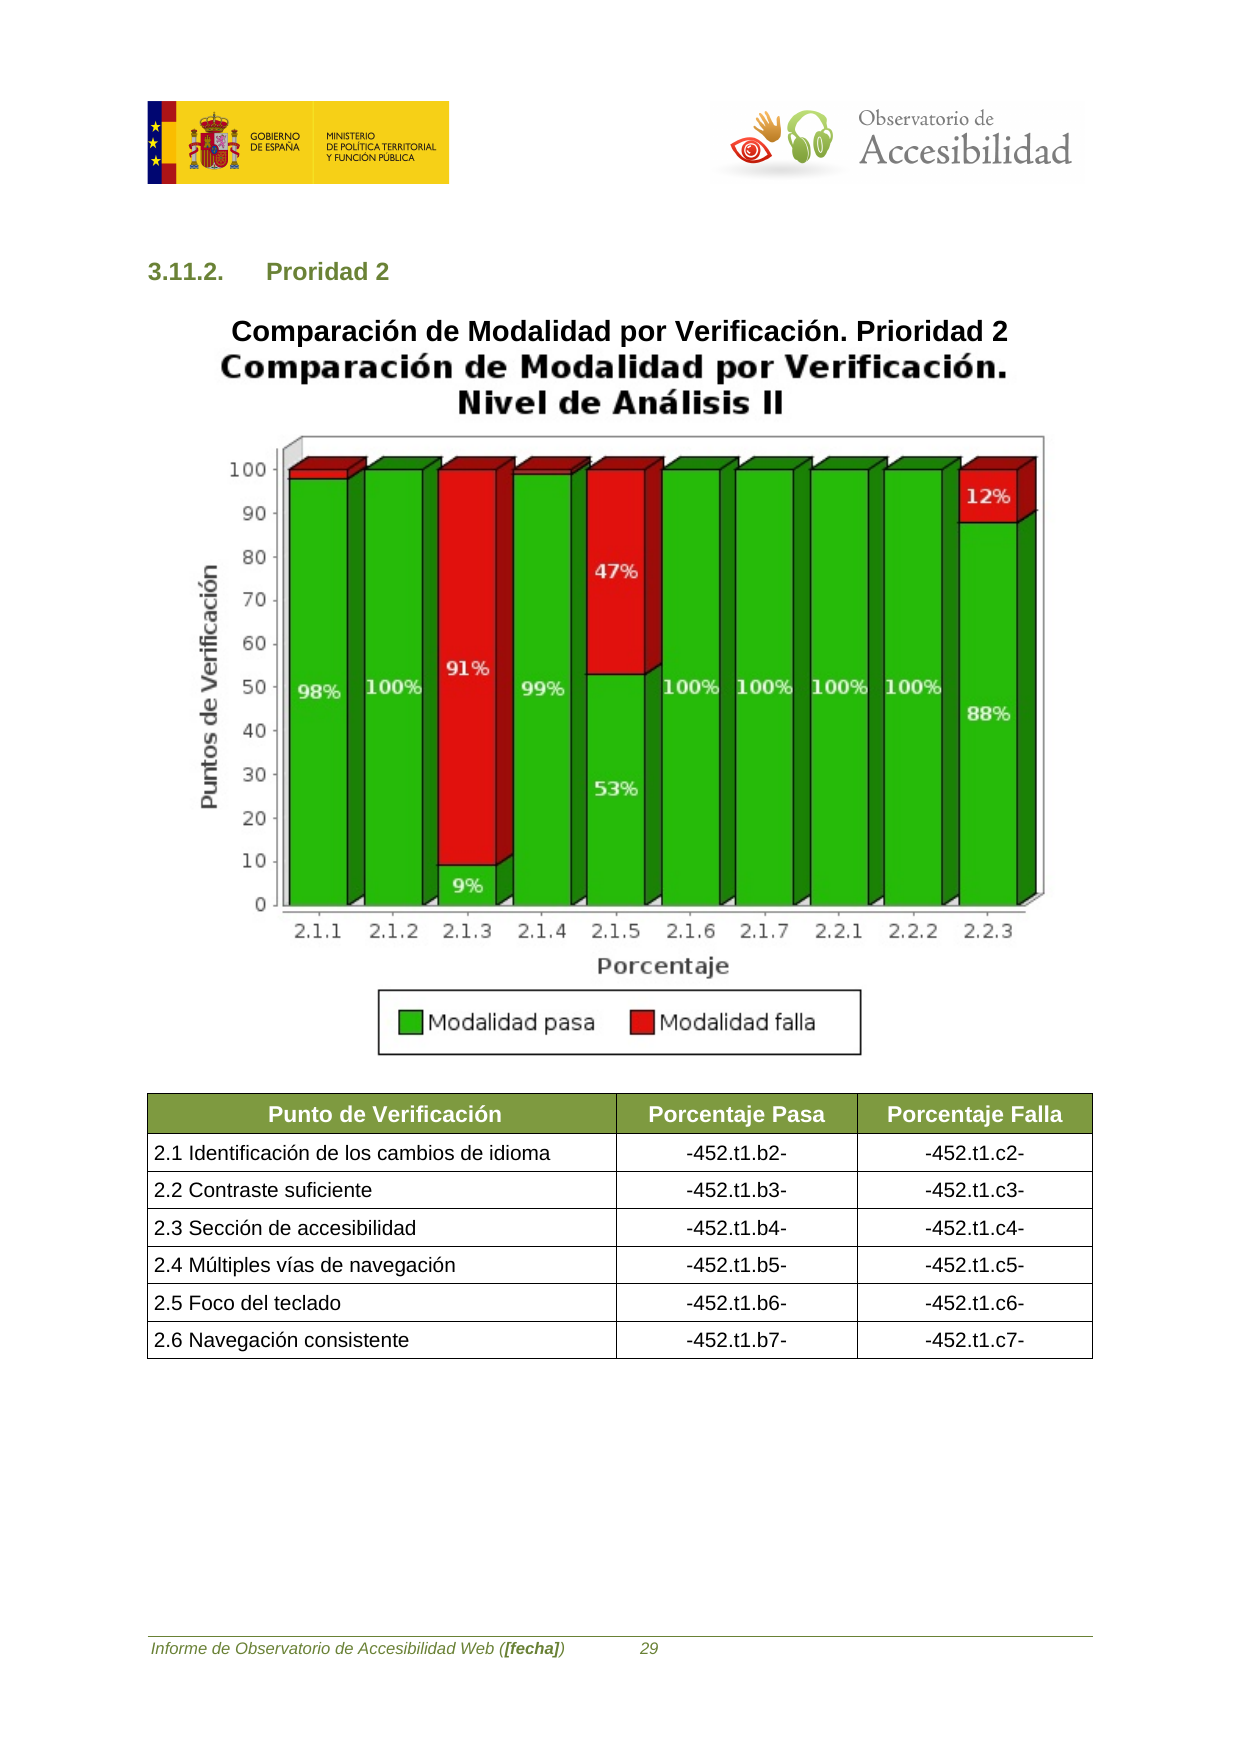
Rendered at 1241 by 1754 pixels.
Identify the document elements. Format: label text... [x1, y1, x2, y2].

table_header Porcentaje Falla [858, 1094, 1092, 1133]
table_header Porcentaje Pasa [617, 1094, 857, 1133]
table_cell 2.4 Múltiples vías de navegación [148, 1247, 616, 1283]
table_cell 2.2 Contraste suficiente [148, 1172, 616, 1208]
picture [147, 101, 450, 184]
table_cell -452.t1.c6- [858, 1284, 1092, 1321]
table_header Punto de Verificación [148, 1094, 616, 1133]
table_cell 2.3 Sección de accesibilidad [148, 1209, 616, 1246]
table_cell -452.t1.b2- [617, 1134, 857, 1171]
table_cell -452.t1.c5- [858, 1247, 1092, 1283]
picture [178, 347, 1062, 1057]
table_cell -452.t1.b4- [617, 1209, 857, 1246]
table_cell -452.t1.c2- [858, 1134, 1092, 1171]
table_cell -452.t1.b7- [617, 1322, 857, 1358]
subtitle Proridad 2 [148, 257, 1092, 286]
picture [710, 101, 1086, 184]
table_cell 2.1 Identificación de los cambios de idioma [148, 1134, 616, 1171]
table_cell -452.t1.c7- [858, 1322, 1092, 1358]
table_cell -452.t1.b5- [617, 1247, 857, 1283]
table_cell -452.t1.b3- [617, 1172, 857, 1208]
table_cell -452.t1.b6- [617, 1284, 857, 1321]
table_cell -452.t1.c4- [858, 1209, 1092, 1246]
table_cell -452.t1.c3- [858, 1172, 1092, 1208]
text Comparación de Modalidad por Verificación. Prioridad 2 [148, 314, 1092, 347]
table_cell 2.6 Navegación consistente [148, 1322, 616, 1358]
table_cell 2.5 Foco del teclado [148, 1284, 616, 1321]
